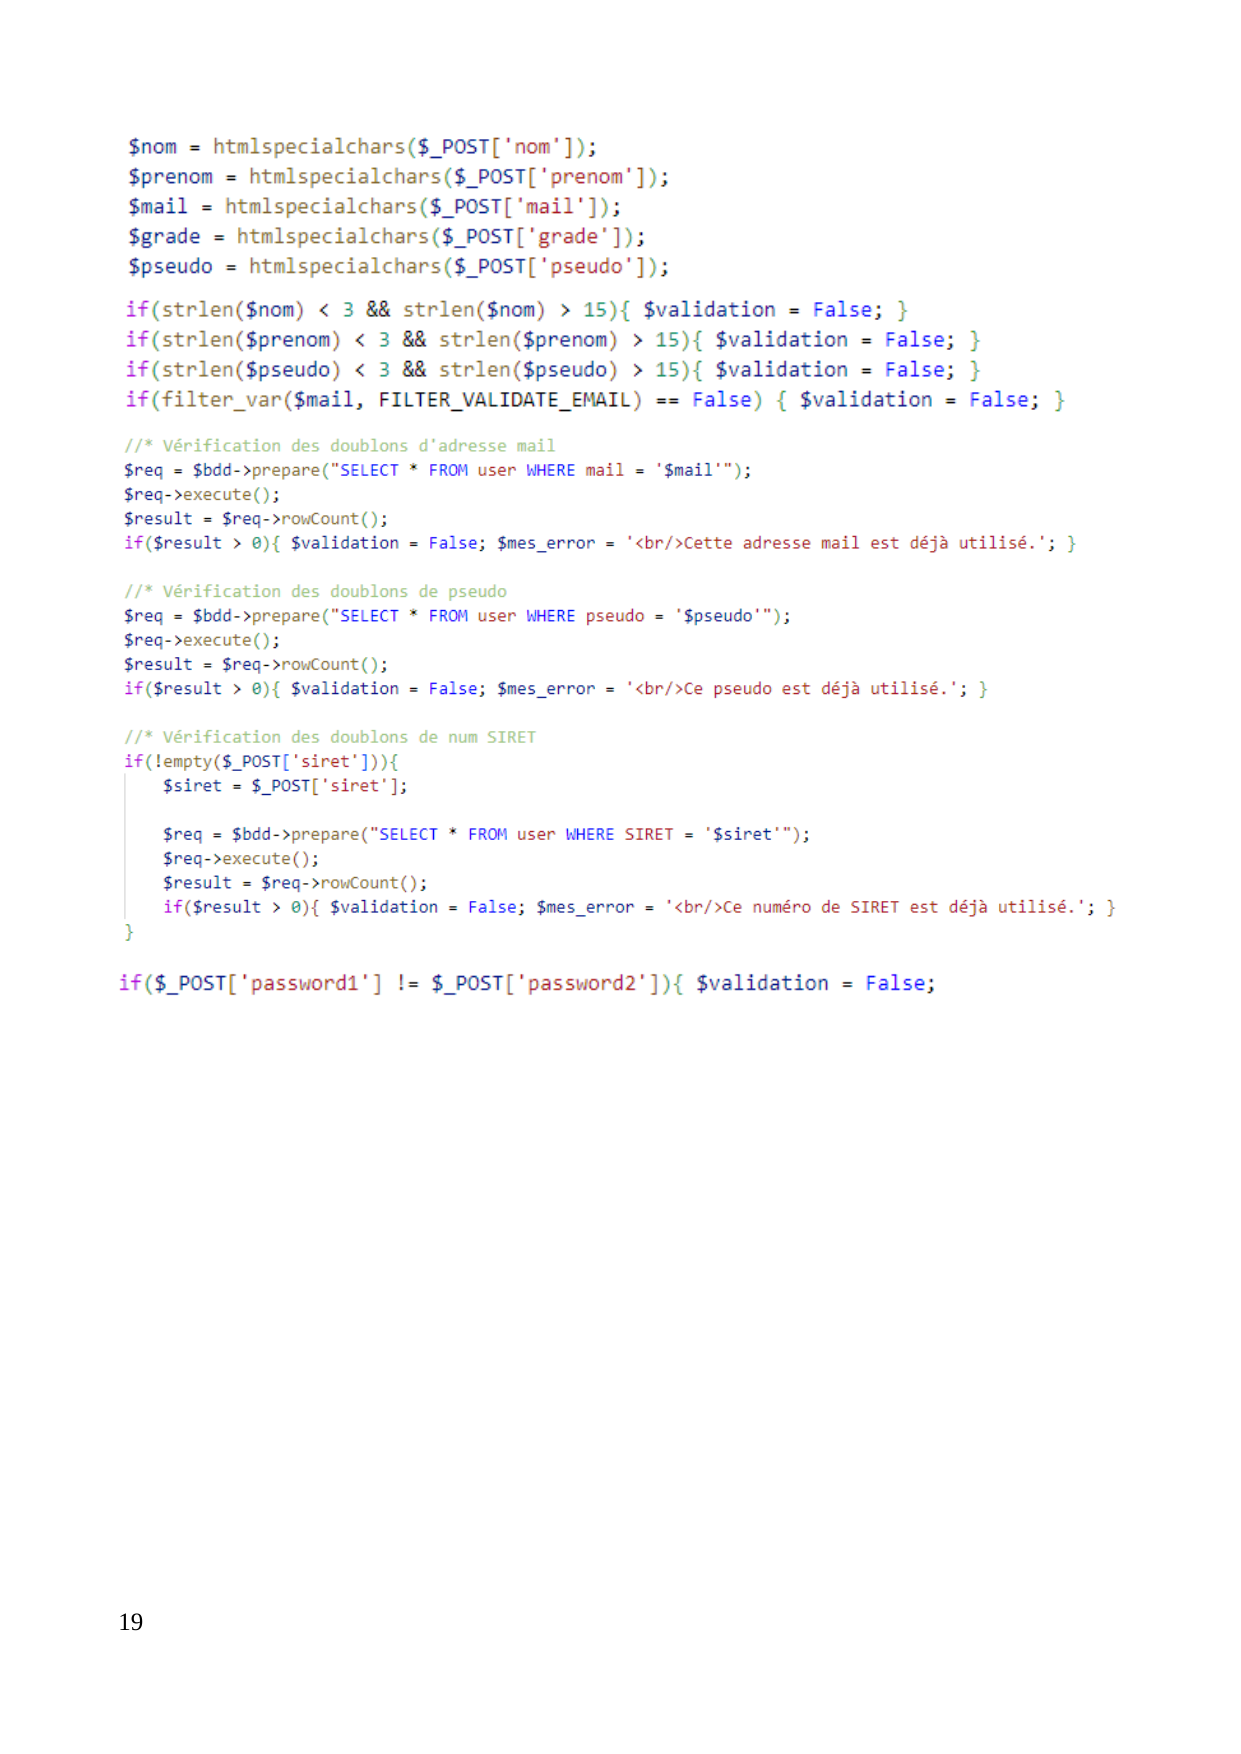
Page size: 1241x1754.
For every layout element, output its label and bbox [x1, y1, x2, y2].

picture [118, 436, 1123, 946]
picture [111, 965, 945, 1003]
picture [118, 290, 1093, 421]
picture [118, 127, 688, 286]
